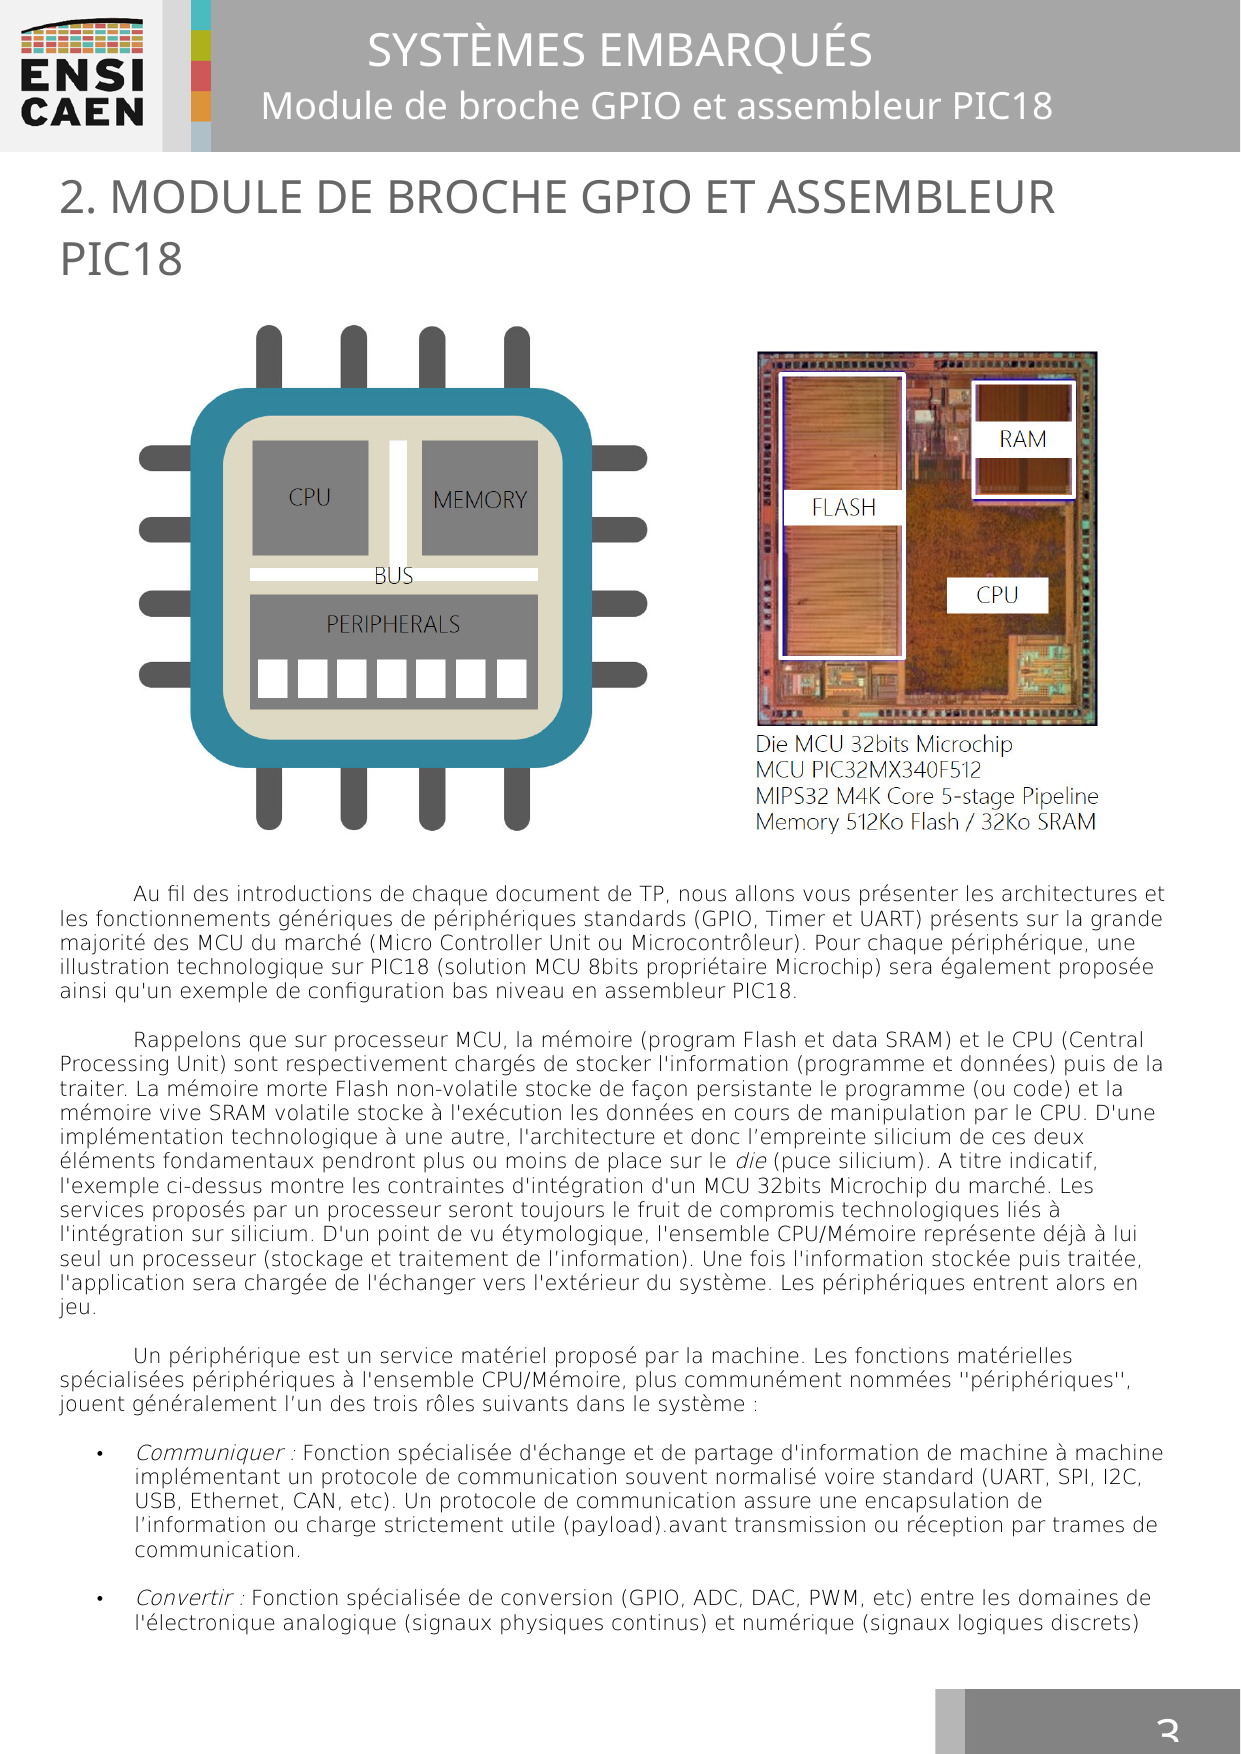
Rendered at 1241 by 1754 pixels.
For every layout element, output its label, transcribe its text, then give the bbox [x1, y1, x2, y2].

picture [0, 0, 1241, 152]
picture [131, 322, 1110, 834]
list Convertir : Fonction spécialisée de conversion (GPIO, ADC, DAC, PWM, etc) entre les domaines de l'électronique analogique (signaux physiques continus) et numérique (signaux logiques discrets) [97, 1586, 1181, 1635]
text 2. MODULE DE BROCHE GPIO ET ASSEMBLEUR PIC18 [59, 164, 1181, 289]
text Au fil des introductions de chaque document de TP, nous allons vous présenter les architectures et les fonctionnements génériques de périphériques standards (GPIO, Timer et UART) présents sur la grande majorité des MCU du marché (Micro Controller Unit ou Microcontrôleur). Pour chaque périphérique, une illustration technologique sur PIC18 (solution MCU 8bits propriétaire Microchip) sera également proposée ainsi qu'un exemple de configuration bas niveau en assembleur PIC18. [59, 882, 1181, 1004]
text Rappelons que sur processeur MCU, la mémoire (program Flash et data SRAM) et le CPU (Central Processing Unit) sont respectivement chargés de stocker l'information (programme et données) puis de la traiter. La mémoire morte Flash non-volatile stocke de façon persistante le programme (ou code) et la mémoire vive SRAM volatile stocke à l'exécution les données en cours de manipulation par le CPU. D'une implémentation technologique à une autre, l'architecture et donc l’empreinte silicium de ces deux éléments fondamentaux pendront plus ou moins de place sur le die (puce silicium). A titre indicatif, l'exemple ci-dessus montre les contraintes d'intégration d'un MCU 32bits Microchip du marché. Les services proposés par un processeur seront toujours le fruit de compromis technologiques liés à l'intégration sur silicium. D'un point de vu étymologique, l'ensemble CPU/Mémoire représente déjà à lui seul un processeur (stockage et traitement de l’information). Une fois l'information stockée puis traitée, l'application sera chargée de l'échanger vers l'extérieur du système. Les périphériques entrent alors en jeu. [59, 1028, 1181, 1319]
picture [935, 1689, 1241, 1754]
list Communiquer : Fonction spécialisée d'échange et de partage d'information de machine à machine implémentant un protocole de communication souvent normalisé voire standard (UART, SPI, I2C, USB, Ethernet, CAN, etc). Un protocole de communication assure une encapsulation de l’information ou charge strictement utile (payload).avant transmission ou réception par trames de communication. [97, 1441, 1181, 1562]
text Un périphérique est un service matériel proposé par la machine. Les fonctions matérielles spécialisées périphériques à l'ensemble CPU/Mémoire, plus communément nommées ''périphériques'', jouent généralement l’un des trois rôles suivants dans le système : [59, 1344, 1181, 1416]
